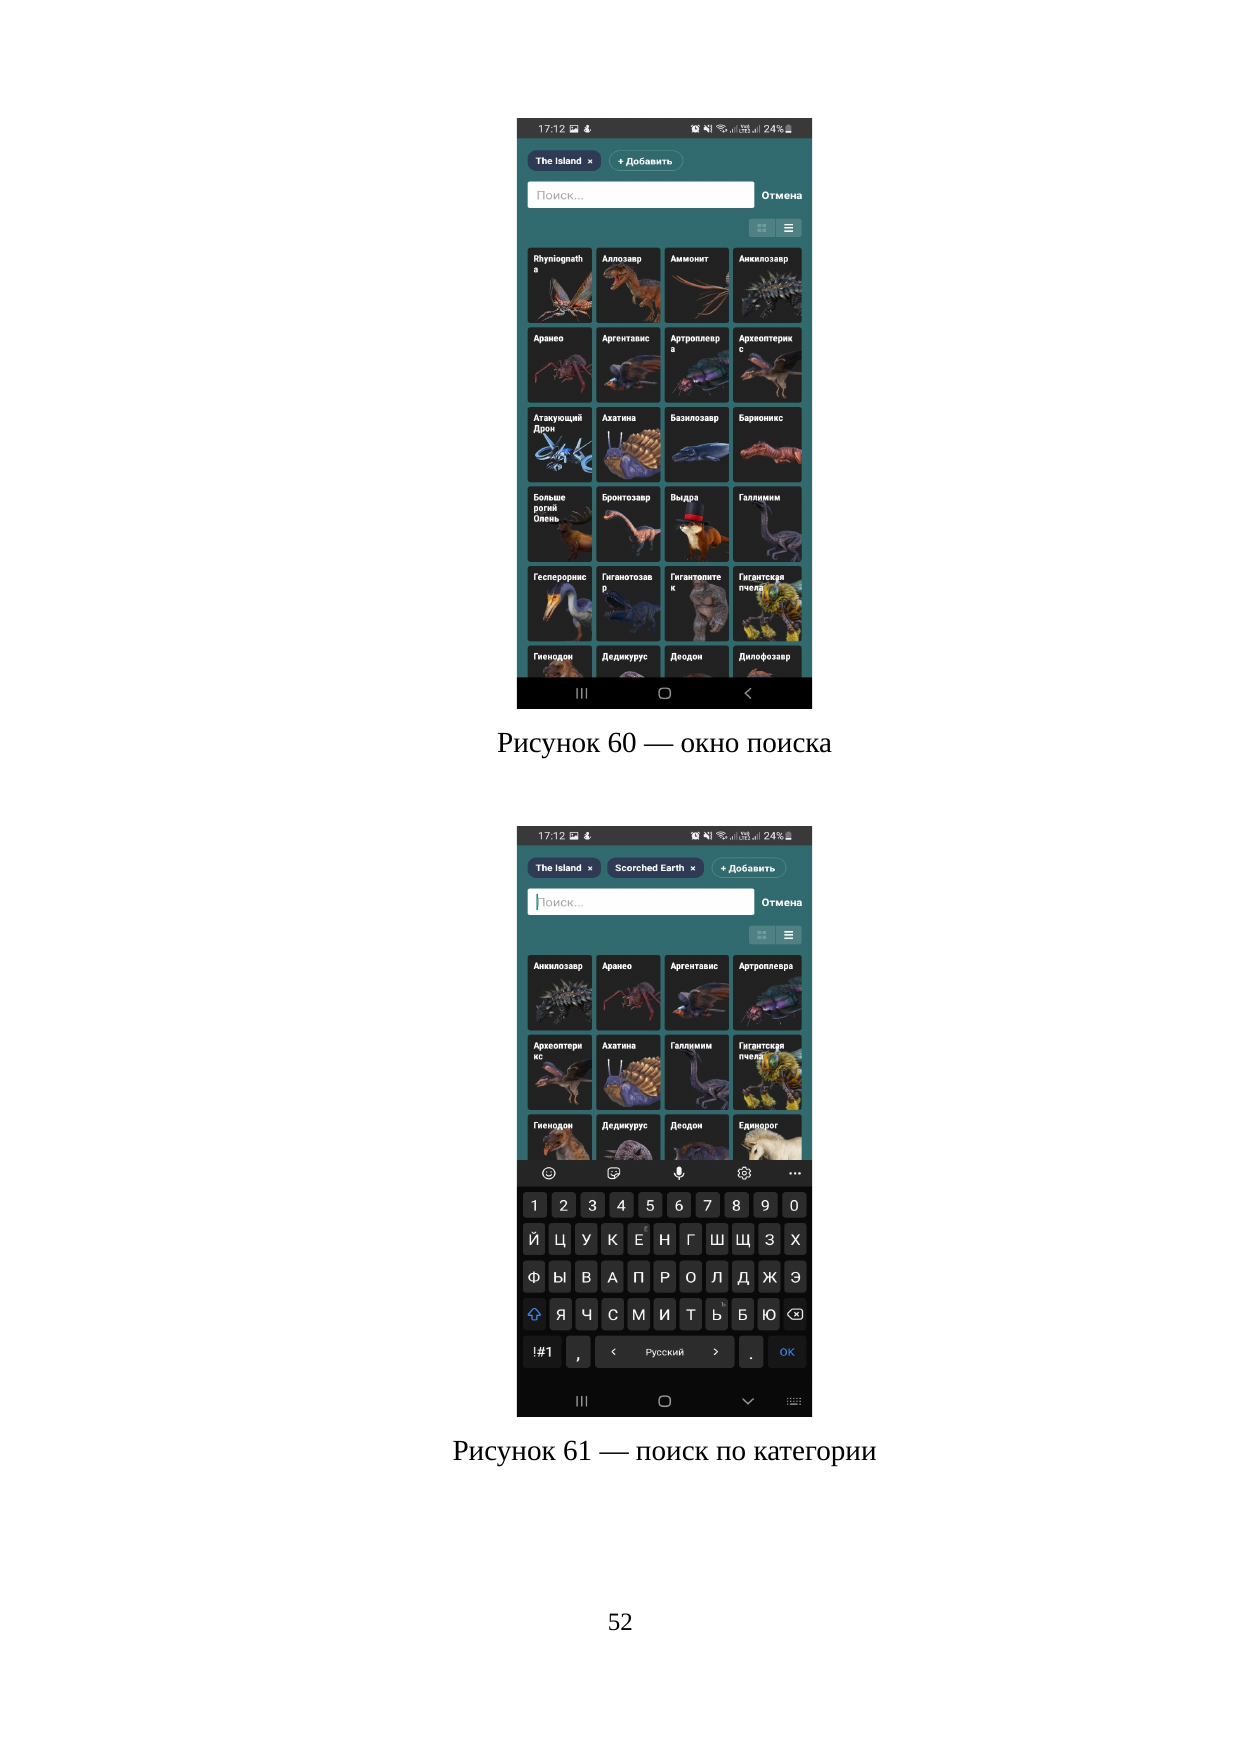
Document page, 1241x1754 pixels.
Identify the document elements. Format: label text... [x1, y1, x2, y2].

list Рисунок 61 — поиск по категории [118, 1433, 1122, 1467]
list Рисунок 60 — окно поиска [118, 725, 1122, 759]
picture [516, 118, 813, 709]
picture [516, 826, 813, 1417]
